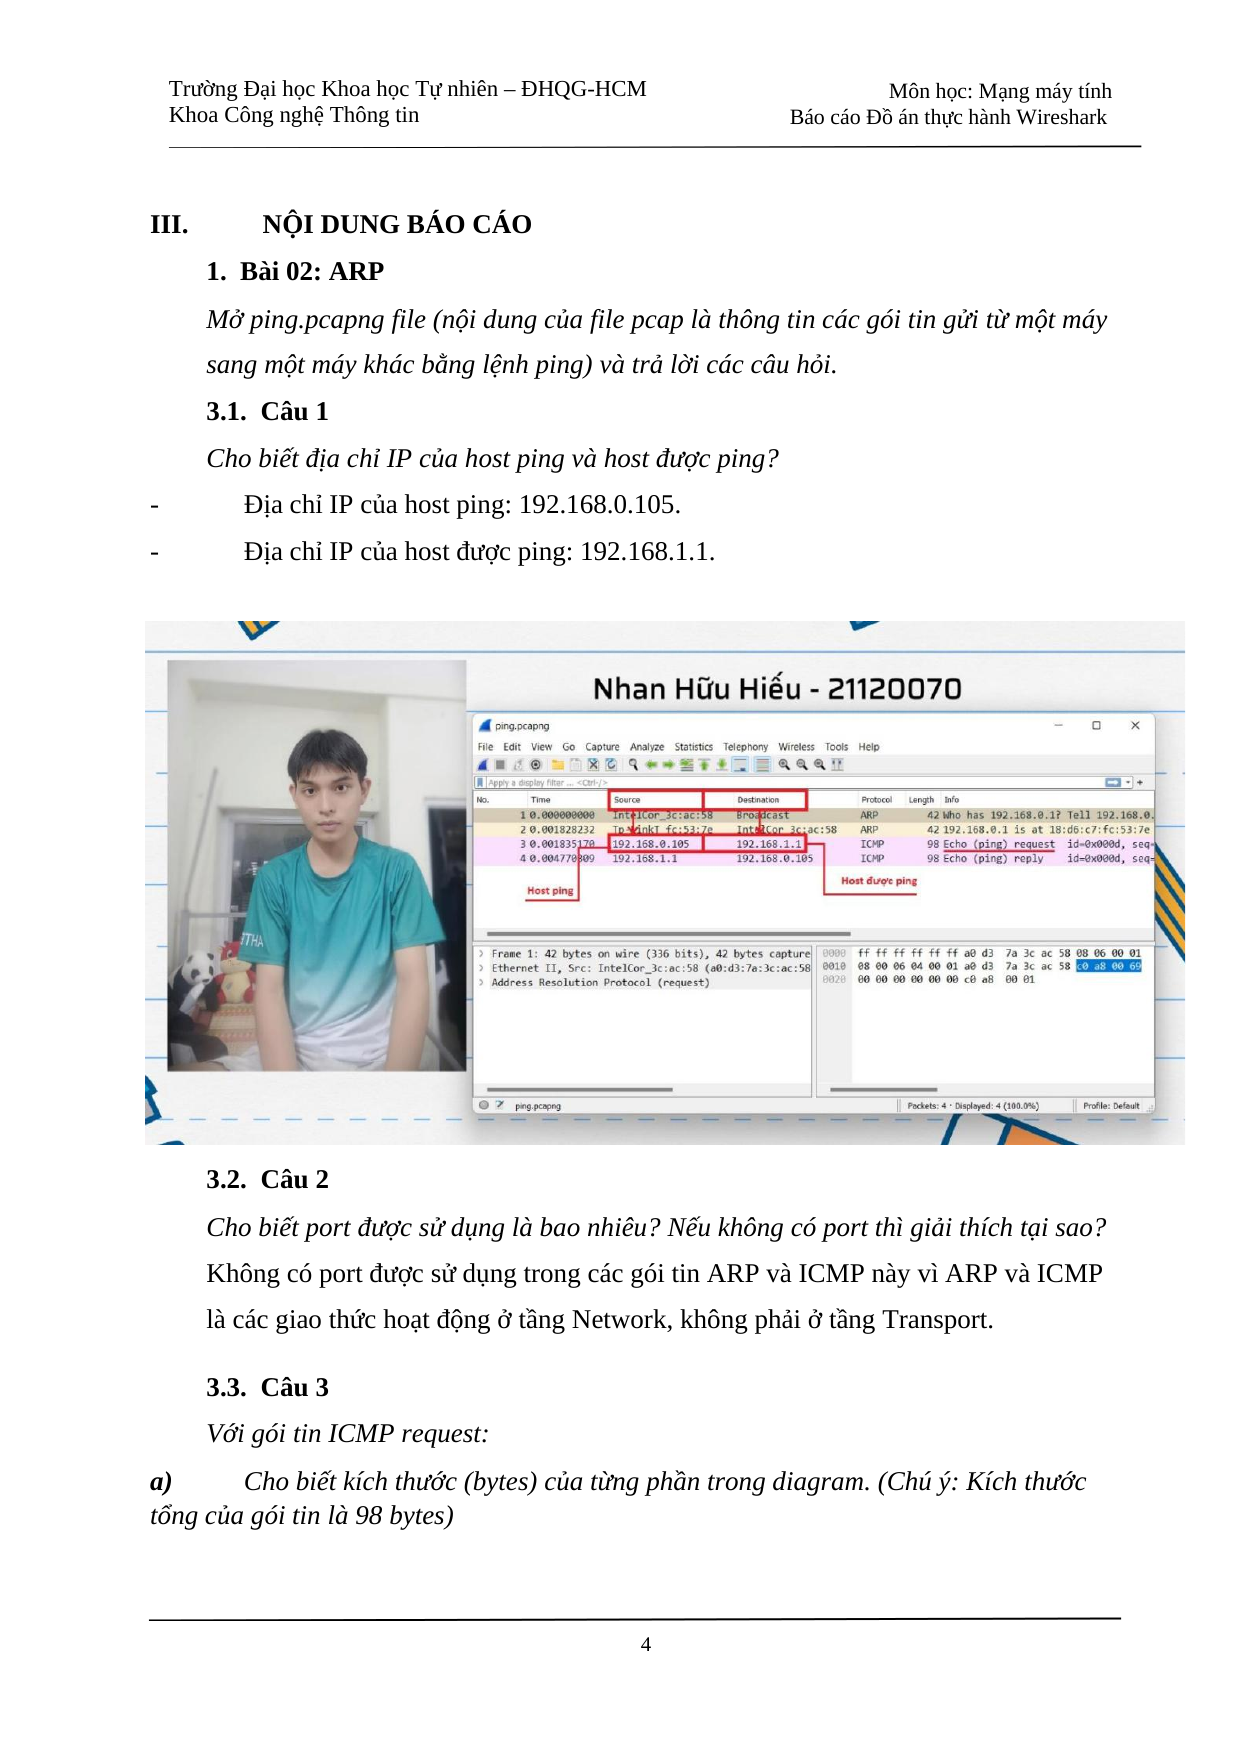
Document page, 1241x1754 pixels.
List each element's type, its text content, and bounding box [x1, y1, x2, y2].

text 1. Bài 02: ARP [206, 255, 1123, 286]
text 3.1. Câu 1 [206, 395, 1123, 426]
list Địa chỉ IP của host ping: 192.168.0.105. [150, 488, 1123, 519]
list Địa chỉ IP của host được ping: 192.168.1.1. [150, 535, 1123, 566]
text Cho biết port được sử dụng là bao nhiêu? Nếu không có port thì giải thích tại sao? Không có port được sử dụng trong các gói tin ARP và ICMP này vì ARP và ICMP là các giao thức hoạt động ở tầng Network, không phải ở tầng Transport. [206, 1211, 1123, 1334]
text 3.2. Câu 2 [206, 1163, 1123, 1194]
text Cho biết địa chỉ IP của host ping và host được ping? [206, 442, 1123, 473]
text Môn học: Mạng máy tính Báo cáo Đồ án thực hành Wireshark [789, 78, 1123, 129]
text 3.3. Câu 3 [206, 1371, 1123, 1402]
text Mở ping.pcapng file (nội dung của file pcap là thông tin các gói tin gửi từ một máy sang một máy khác bằng lệnh ping) và trả lời các câu hỏi. [206, 303, 1121, 379]
text 4 [150, 1632, 1142, 1656]
list Cho biết kích thước (bytes) của từng phần trong diagram. (Chú ý: Kích thước tổng của gói tin là 98 bytes) [150, 1466, 1123, 1531]
picture [148, 1617, 1122, 1621]
picture [145, 621, 1186, 1145]
text Với gói tin ICMP request: [206, 1417, 1123, 1449]
text Trường Đại học Khoa học Tự nhiên – ĐHQG-HCM Khoa Công nghệ Thông tin [169, 76, 648, 127]
list NỘI DUNG BÁO CÁO [150, 208, 1123, 239]
